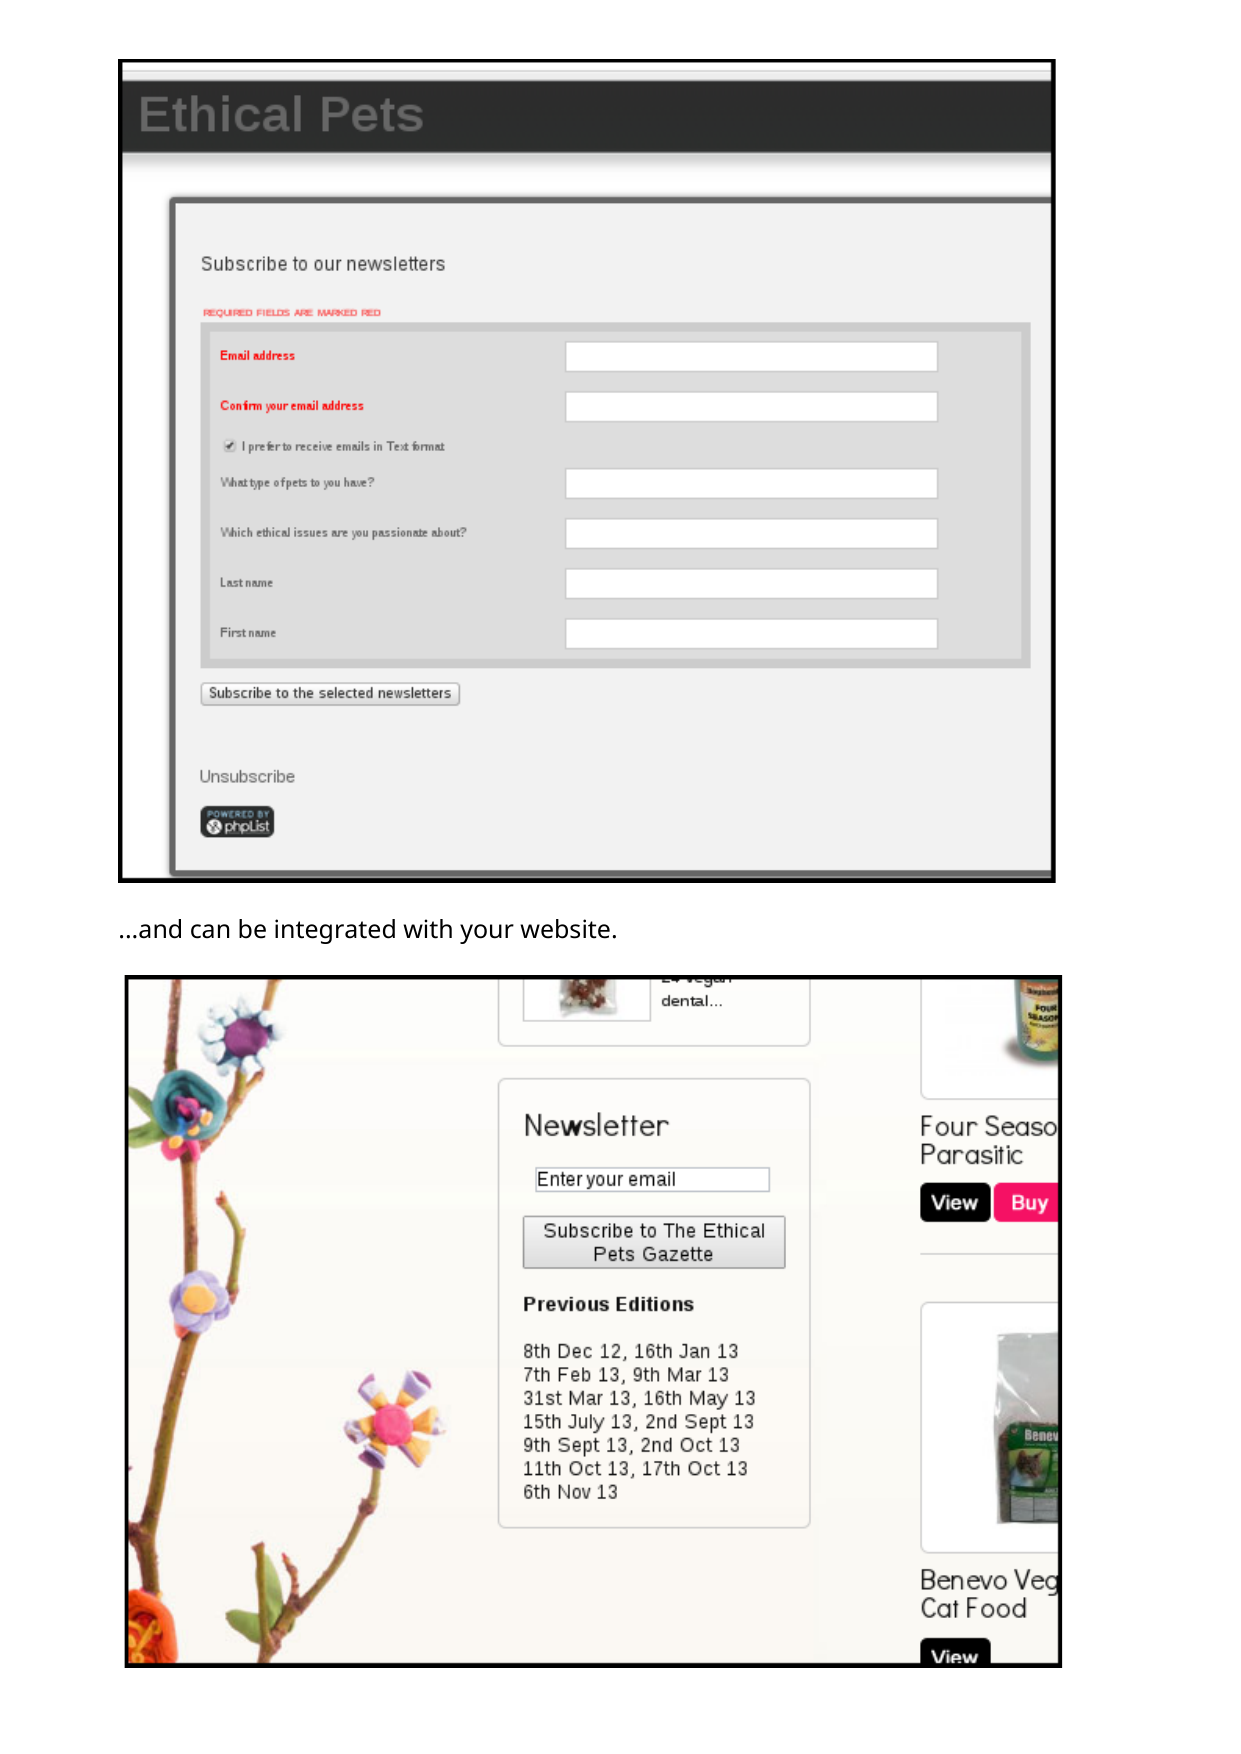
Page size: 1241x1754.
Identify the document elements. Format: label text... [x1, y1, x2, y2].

picture [118, 59, 1056, 883]
picture [124, 975, 1063, 1668]
text ...and can be integrated with your website. [118, 912, 1181, 946]
